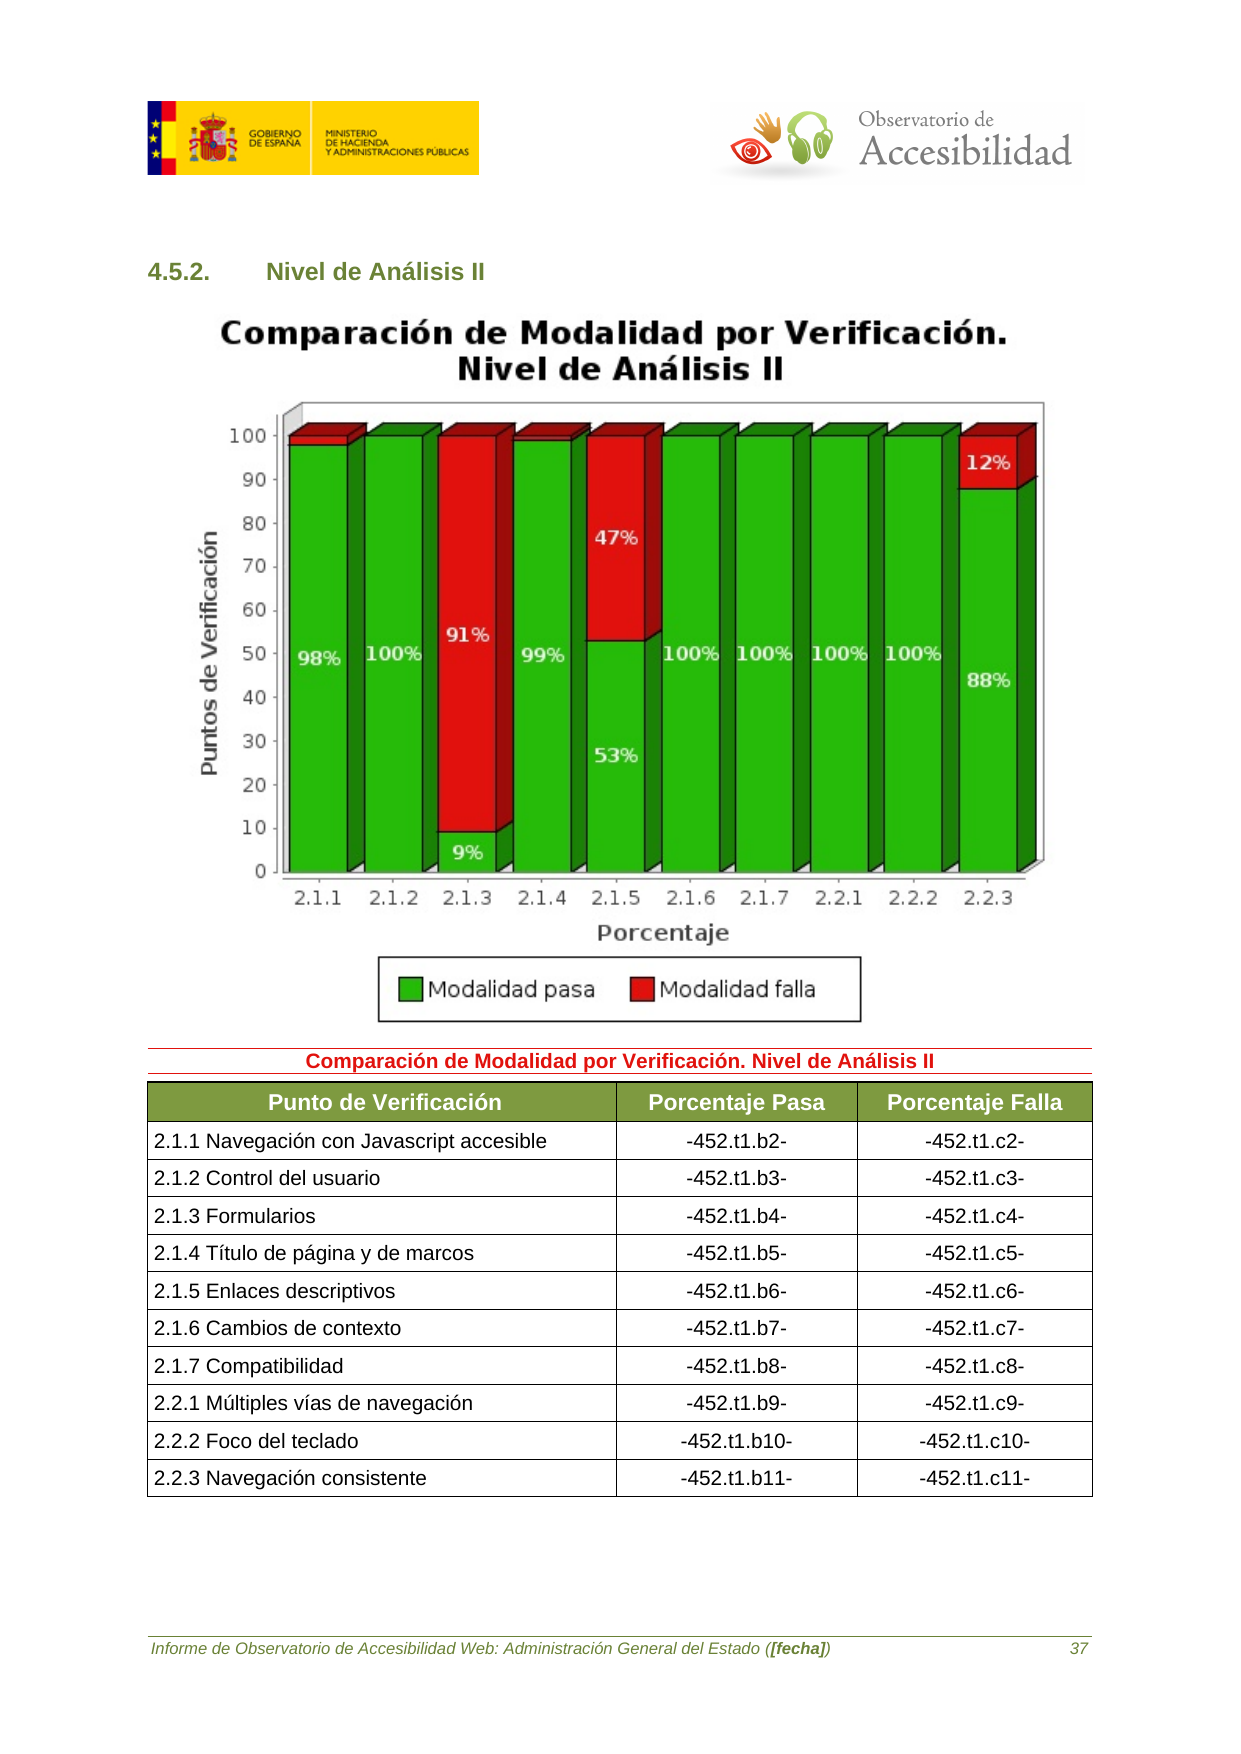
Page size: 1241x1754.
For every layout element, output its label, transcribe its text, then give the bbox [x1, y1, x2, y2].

table_cell -452.t1.c2- [858, 1122, 1092, 1159]
table_cell 2.1.7 Compatibilidad [148, 1347, 616, 1384]
table_cell -452.t1.b6- [617, 1272, 857, 1309]
table_cell -452.t1.c8- [858, 1347, 1092, 1384]
table_cell -452.t1.b2- [617, 1122, 857, 1159]
table_cell 2.2.3 Navegación consistente [148, 1460, 616, 1496]
table_cell -452.t1.c4- [858, 1197, 1092, 1234]
table_cell -452.t1.b10- [617, 1422, 857, 1459]
table_header Punto de Verificación [148, 1083, 616, 1121]
table_cell 2.2.2 Foco del teclado [148, 1422, 616, 1459]
subtitle Nivel de Análisis II [148, 257, 1092, 286]
table_cell -452.t1.c10- [858, 1422, 1092, 1459]
table_cell 2.1.5 Enlaces descriptivos [148, 1272, 616, 1309]
table_cell 2.1.6 Cambios de contexto [148, 1310, 616, 1346]
table_cell -452.t1.c11- [858, 1460, 1092, 1496]
table_cell -452.t1.b5- [617, 1235, 857, 1271]
table_cell 2.1.2 Control del usuario [148, 1160, 616, 1196]
table_cell -452.t1.b4- [617, 1197, 857, 1234]
table_cell -452.t1.c6- [858, 1272, 1092, 1309]
table_cell -452.t1.c9- [858, 1385, 1092, 1421]
table_cell 2.2.1 Múltiples vías de navegación [148, 1385, 616, 1421]
table_cell -452.t1.c3- [858, 1160, 1092, 1196]
text Comparación de Modalidad por Verificación. Nivel de Análisis II [148, 1049, 1092, 1073]
table_cell -452.t1.b3- [617, 1160, 857, 1196]
table_cell 2.1.1 Navegación con Javascript accesible [148, 1122, 616, 1159]
table_cell 2.1.4 Título de página y de marcos [148, 1235, 616, 1271]
picture [710, 102, 1086, 185]
table_cell -452.t1.b9- [617, 1385, 857, 1421]
picture [147, 101, 479, 175]
table_cell -452.t1.c7- [858, 1310, 1092, 1346]
table_cell -452.t1.b8- [617, 1347, 857, 1384]
table_header Porcentaje Pasa [617, 1083, 857, 1121]
table_cell -452.t1.b11- [617, 1460, 857, 1496]
table_header Porcentaje Falla [858, 1083, 1092, 1121]
picture [178, 313, 1062, 1024]
table_cell -452.t1.b7- [617, 1310, 857, 1346]
table_cell -452.t1.c5- [858, 1235, 1092, 1271]
table_cell 2.1.3 Formularios [148, 1197, 616, 1234]
